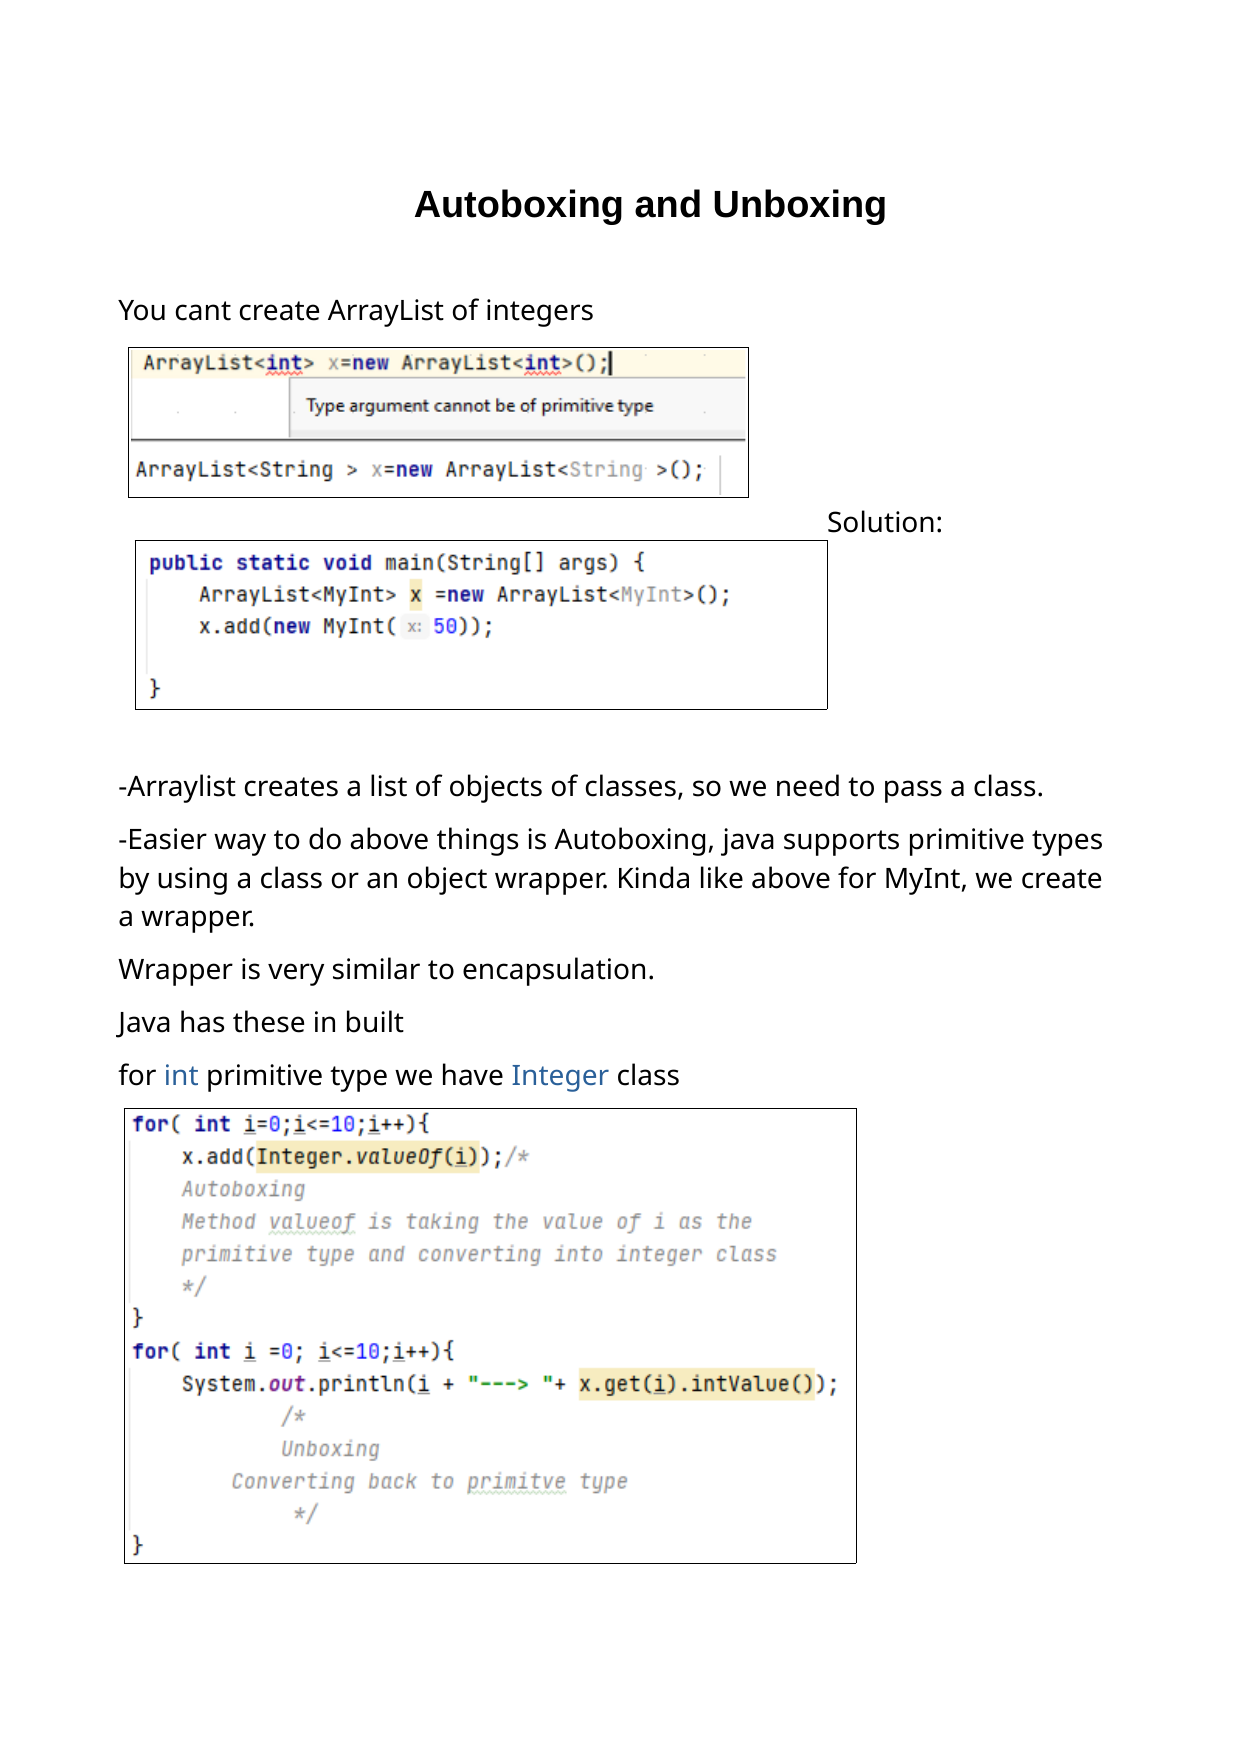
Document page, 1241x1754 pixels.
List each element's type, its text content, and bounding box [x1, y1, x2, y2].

text You cant create ArrayList of integers [118, 291, 1122, 329]
text -Easier way to do above things is Autoboxing, java supports primitive types by using a class or an object wrapper. Kinda like above for MyInt, we create a wrapper. [118, 820, 1122, 935]
text Wrapper is very similar to encapsulation. [118, 949, 1122, 988]
text for int primitive type we have Integer class [118, 1055, 1122, 1093]
picture [126, 1111, 854, 1560]
text Solution: [118, 502, 1122, 541]
picture [131, 350, 746, 495]
picture [137, 543, 824, 706]
text -Arraylist creates a list of objects of classes, so we need to pass a class. [118, 767, 1122, 805]
text Java has these in built [118, 1002, 1122, 1041]
subtitle Autoboxing and Unboxing [118, 181, 1122, 225]
